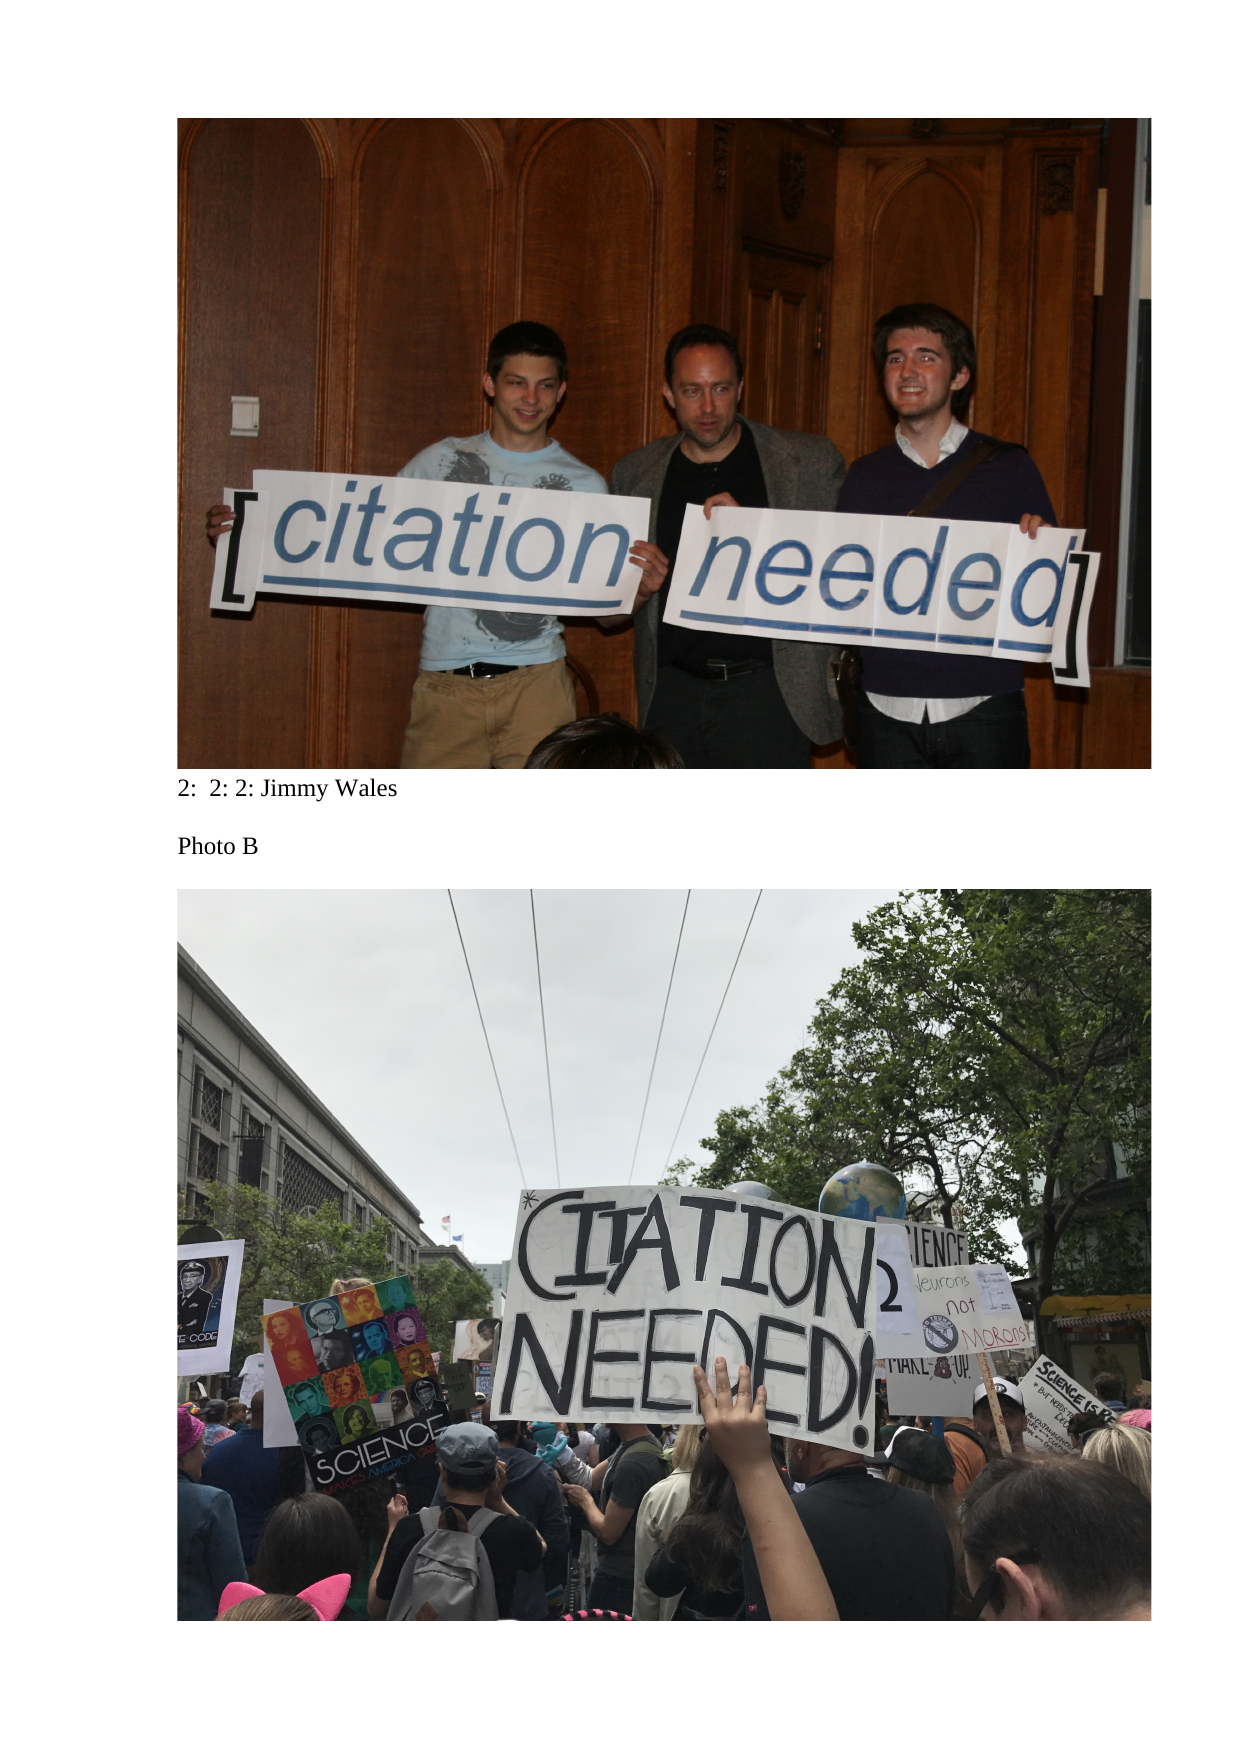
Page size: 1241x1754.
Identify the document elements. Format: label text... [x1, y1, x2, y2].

text 2: 2: 2: Jimmy Wales [177, 769, 1152, 802]
picture [177, 118, 1152, 769]
picture [177, 889, 1152, 1621]
text Photo B [177, 831, 1152, 860]
